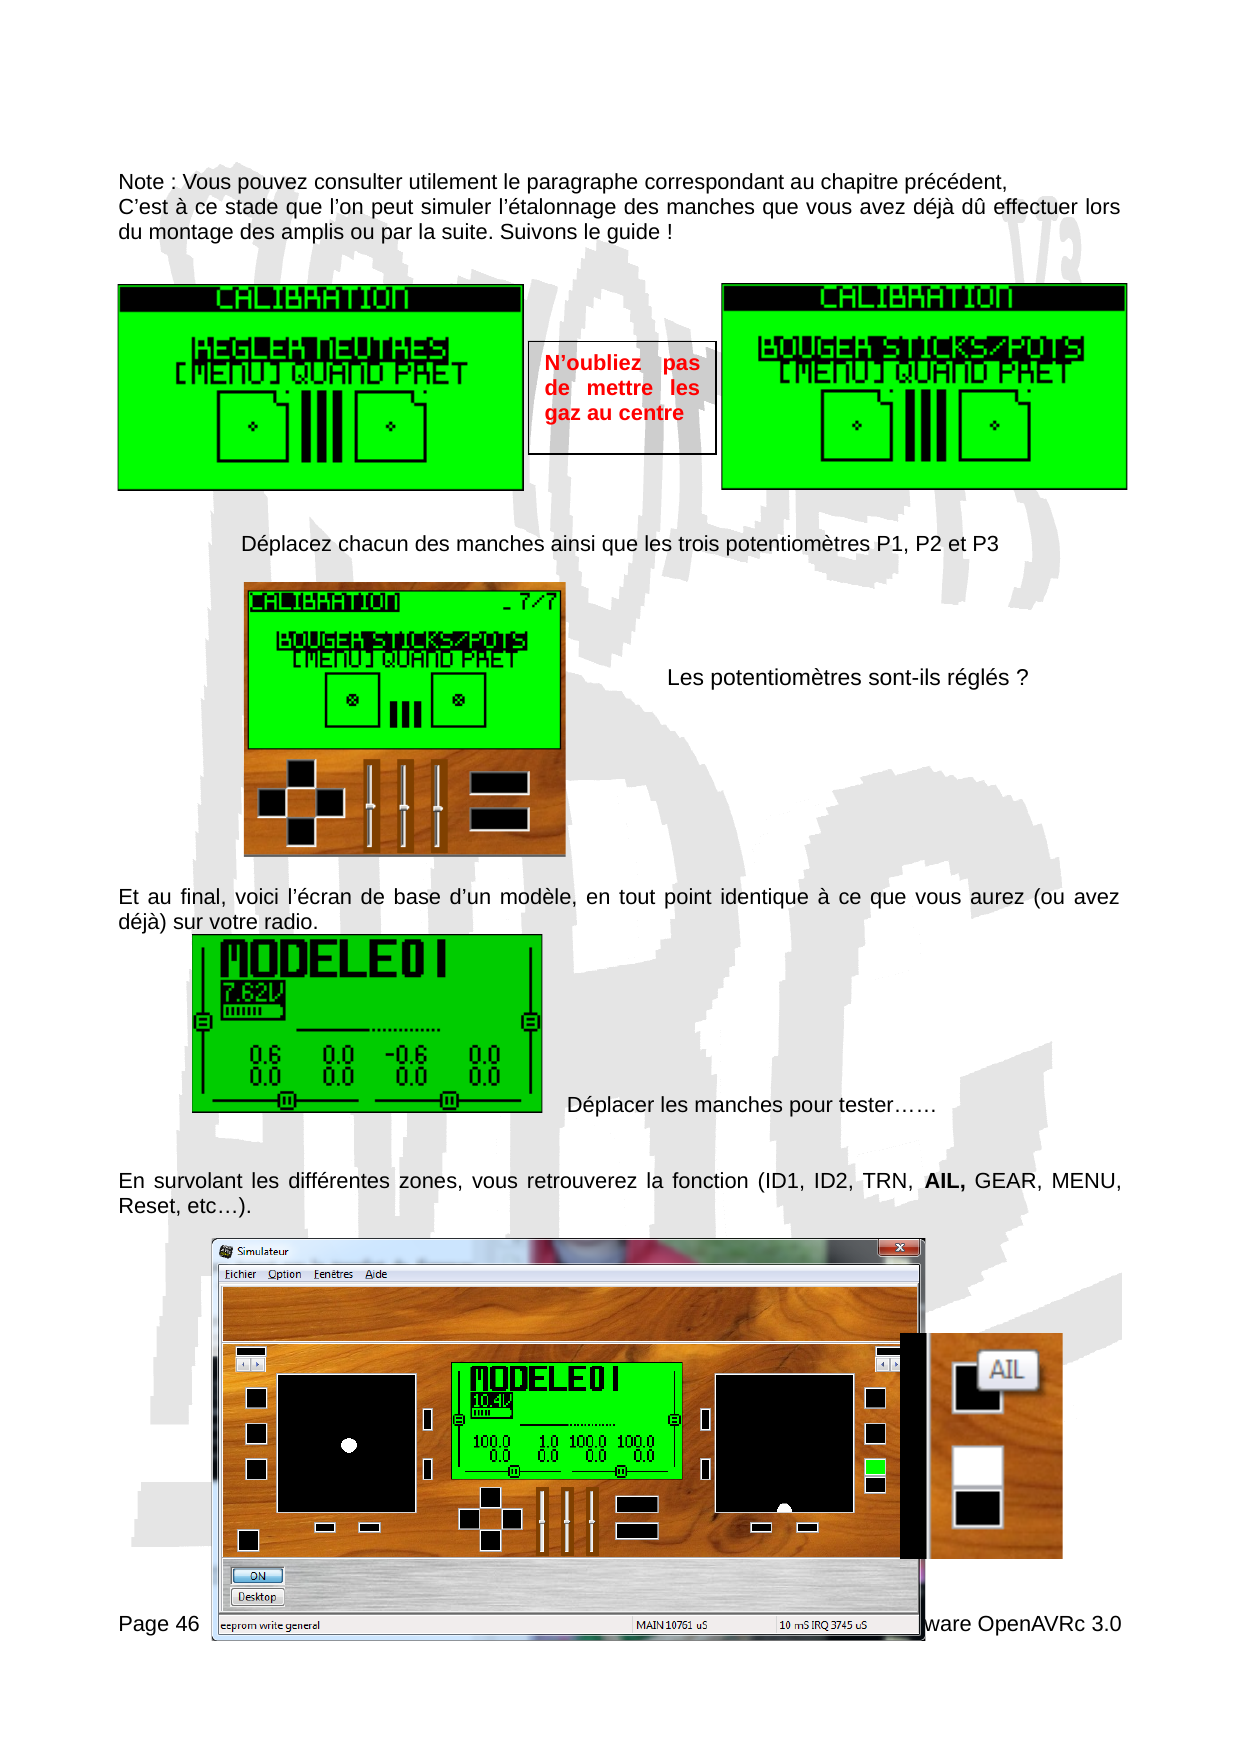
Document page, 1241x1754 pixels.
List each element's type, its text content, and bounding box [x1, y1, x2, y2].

picture [211, 1238, 1063, 1641]
text Note : Vous pouvez consulter utilement le paragraphe correspondant au chapitre précédent, [118, 168, 1122, 194]
text En survolant les différentes zones, vous retrouverez la fonction (ID1, ID2, TRN, AIL, GEAR, MENU, Reset, etc…). [118, 1168, 1122, 1218]
picture [721, 283, 1128, 490]
text Les potentiomètres sont-ils réglés ? [629, 661, 1060, 692]
text N’oubliez pas de mettre les gaz au centre [544, 350, 700, 425]
text Déplacer les manches pour tester…… [118, 934, 1122, 1117]
text Et au final, voici l’écran de base d’un modèle, en tout point identique à ce que vous aurez (ou avez déjà) sur votre radio. [118, 884, 1122, 934]
text Déplacez chacun des manches ainsi que les trois potentiomètres P1, P2 et P3 [118, 531, 1122, 556]
picture [192, 934, 543, 1113]
text C’est à ce stade que l’on peut simuler l’étalonnage des manches que vous avez déjà dû effectuer lors du montage des amplis ou par la suite. Suivons le guide ! [118, 194, 1122, 244]
picture [117, 284, 524, 491]
